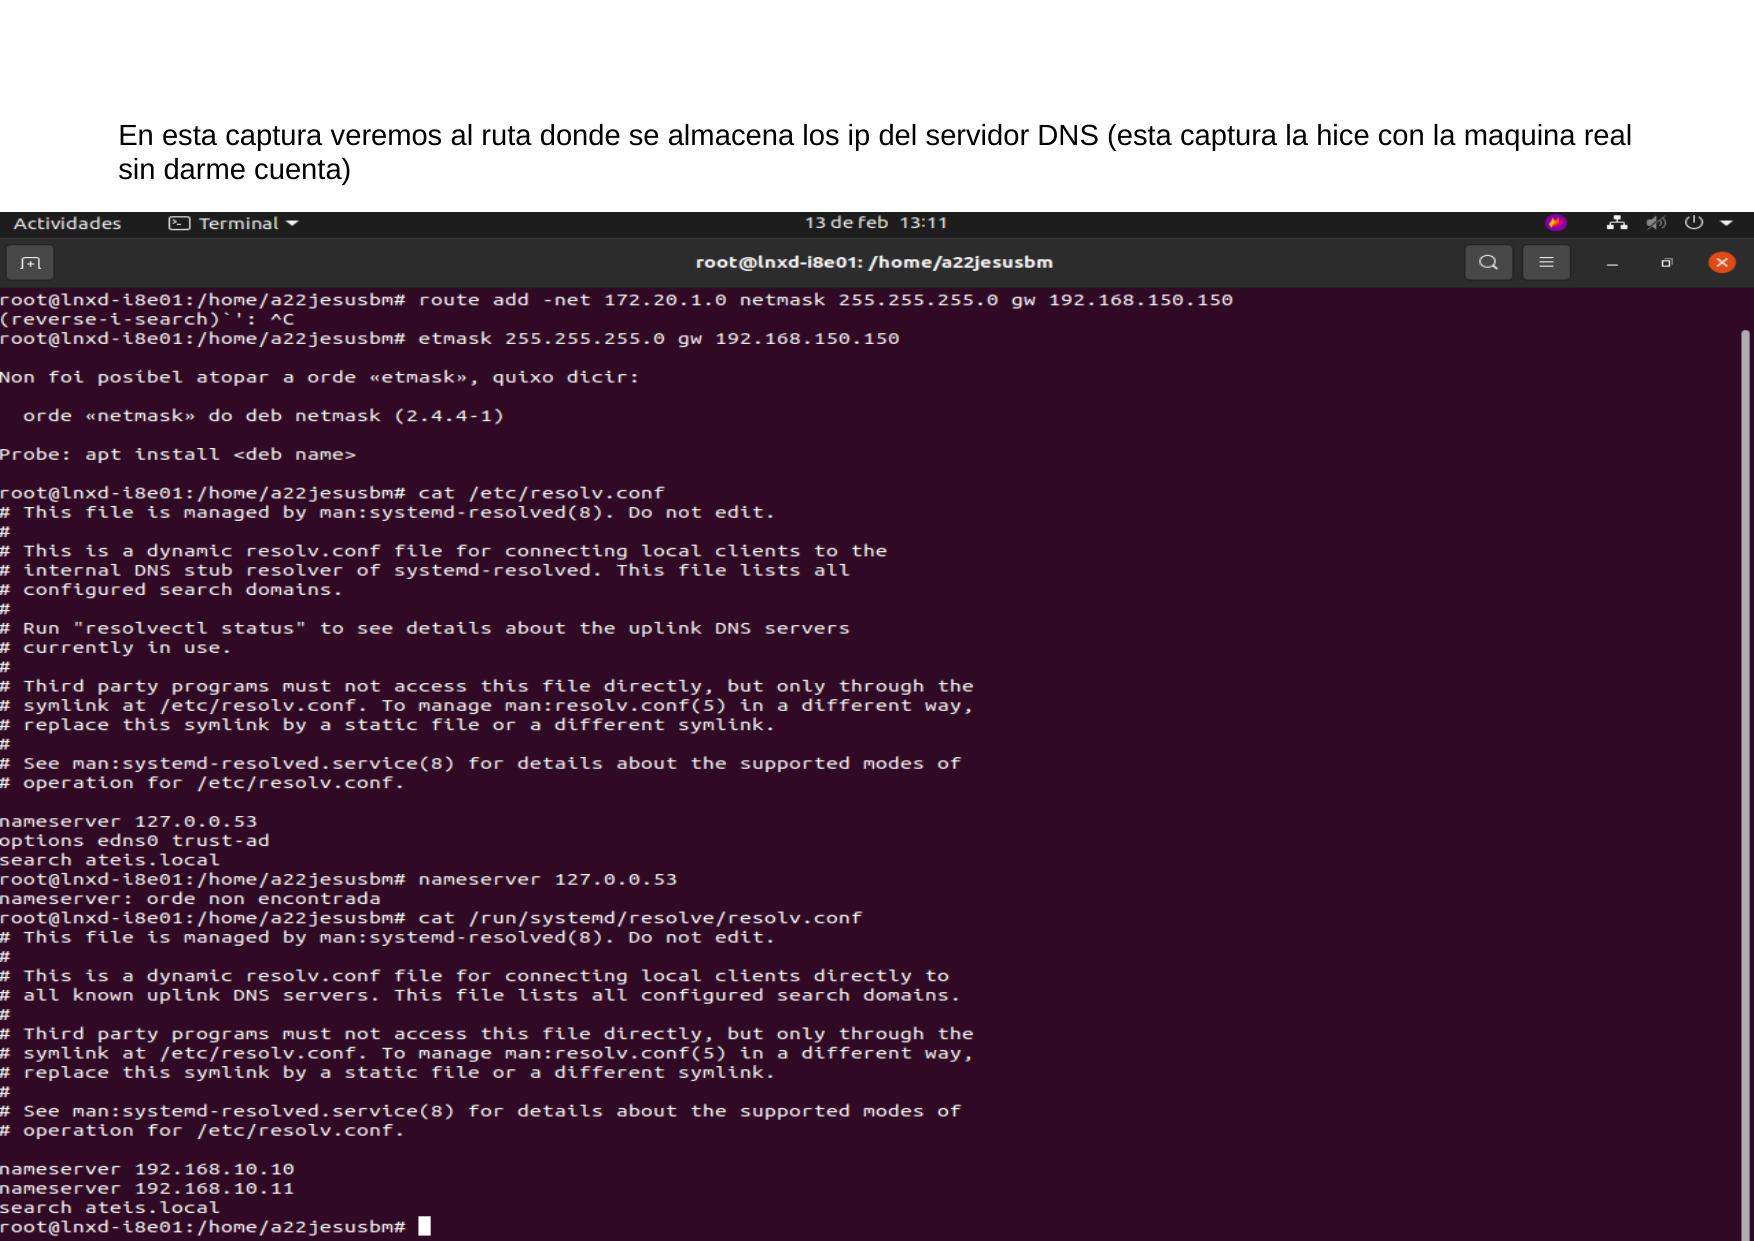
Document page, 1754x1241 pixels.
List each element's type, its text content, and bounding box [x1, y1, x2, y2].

picture [0, 212, 1754, 1241]
text En esta captura veremos al ruta donde se almacena los ip del servidor DNS (esta captura la hice con la maquina real sin darme cuenta) [118, 118, 1636, 185]
